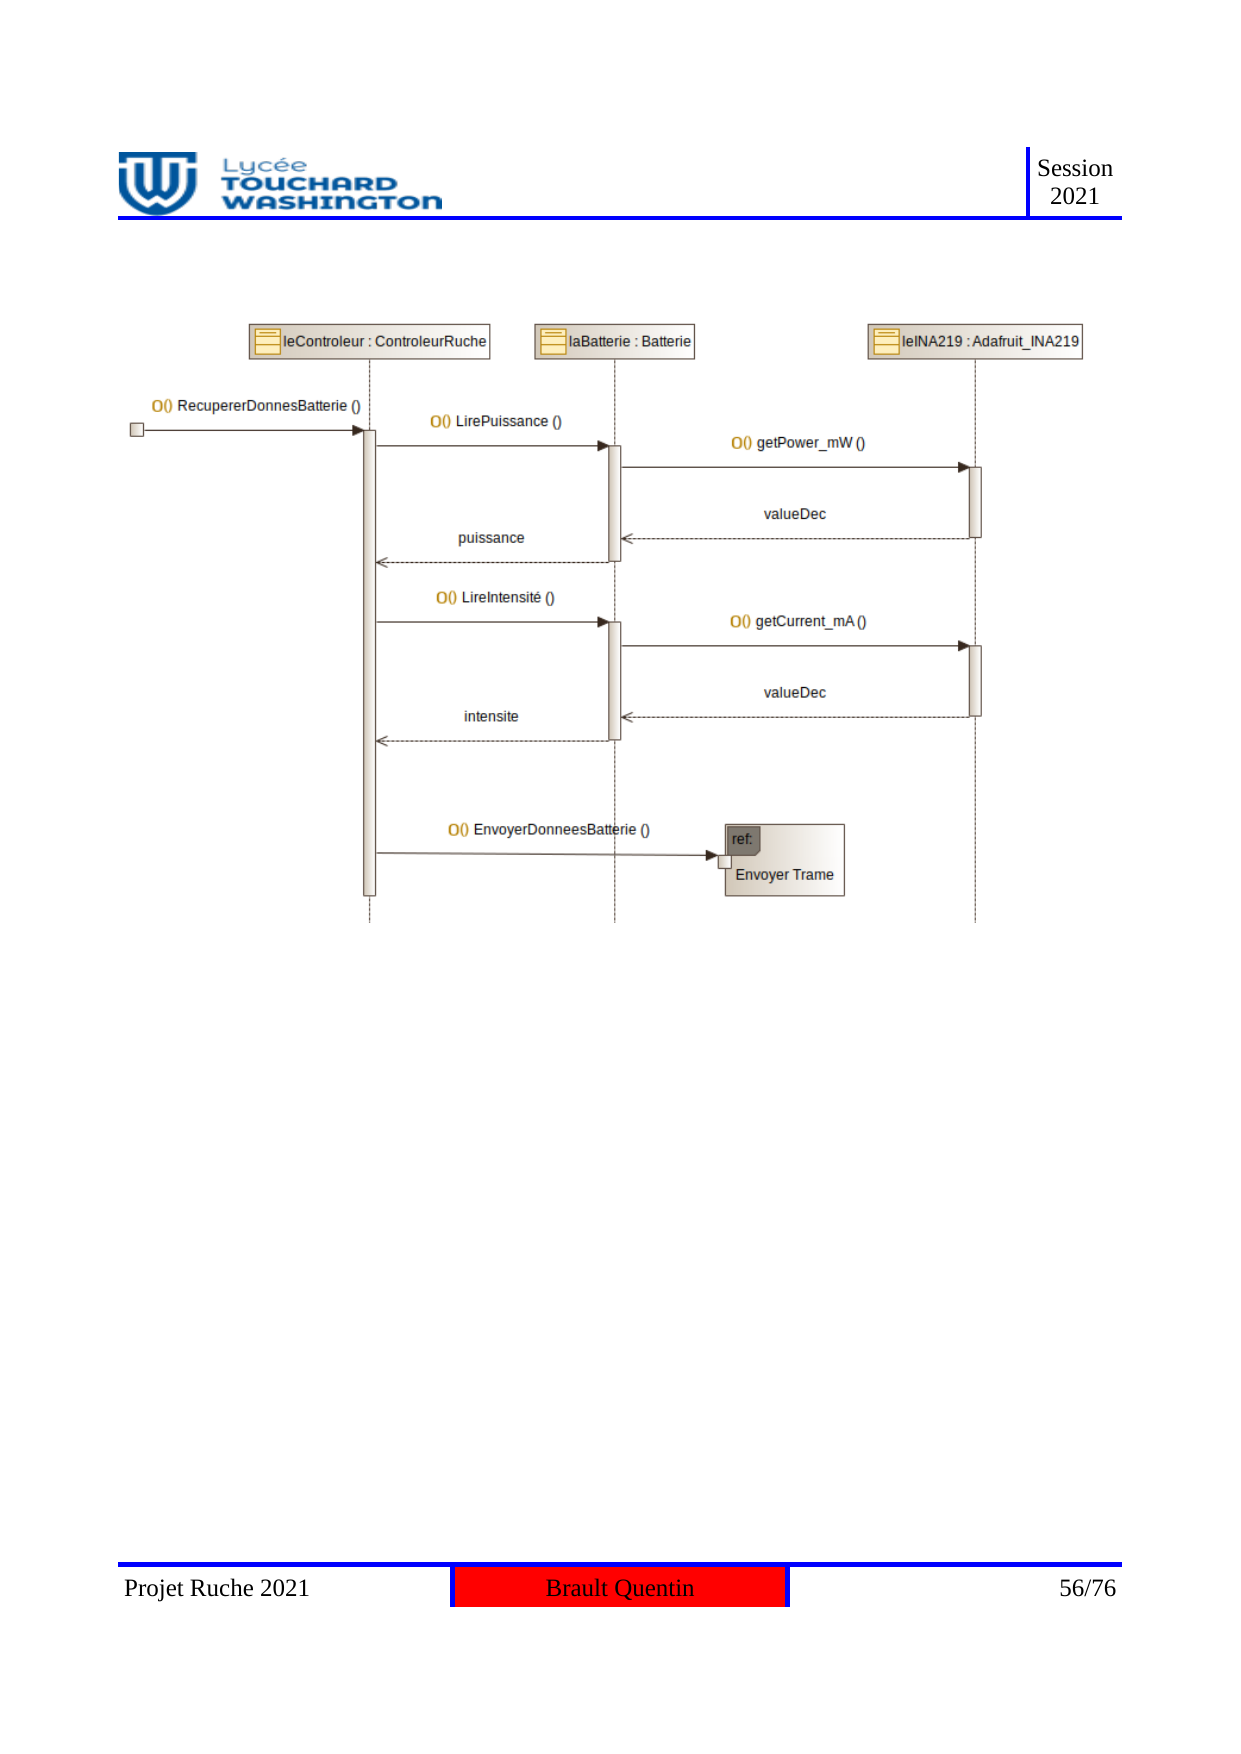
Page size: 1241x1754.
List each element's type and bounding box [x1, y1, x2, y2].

picture [118, 152, 442, 216]
picture [118, 312, 1095, 923]
